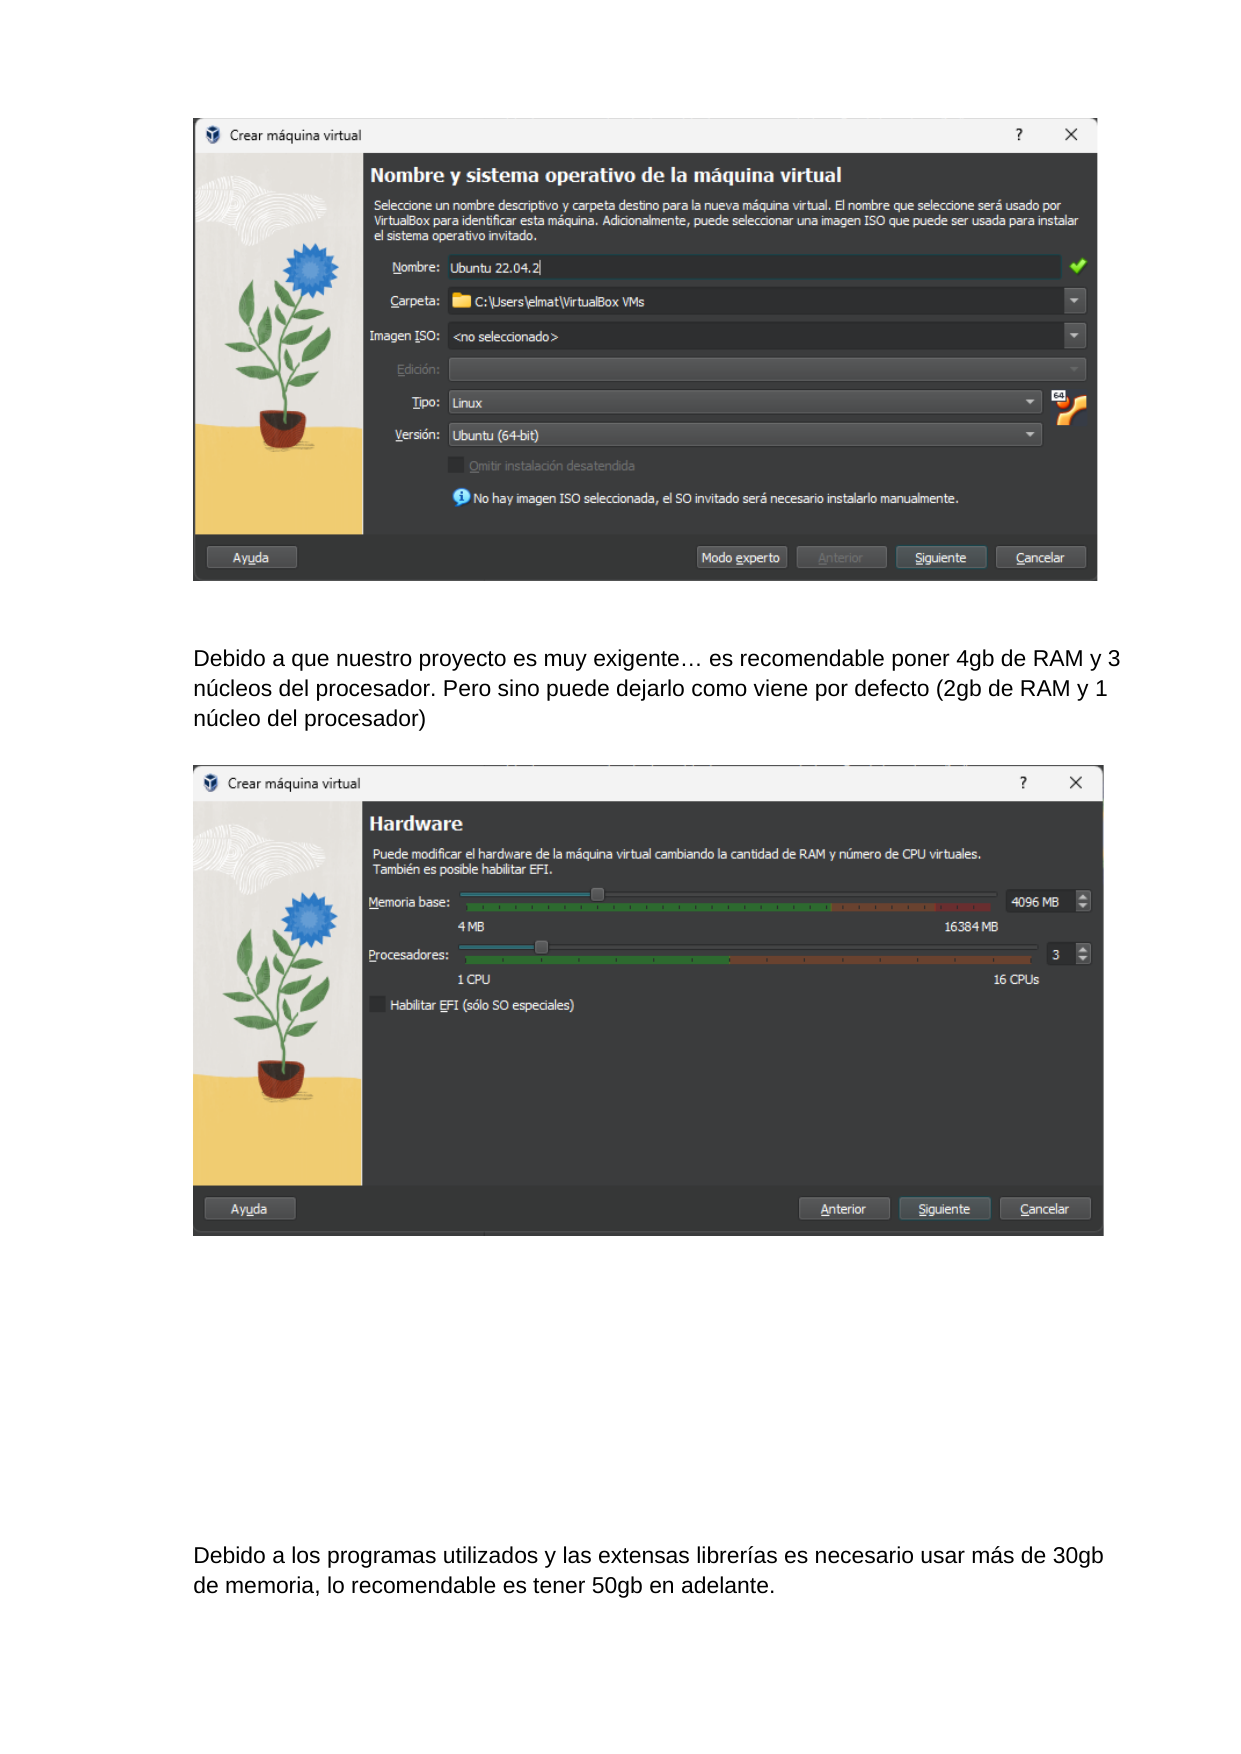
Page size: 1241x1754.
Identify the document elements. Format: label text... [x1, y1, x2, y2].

text Debido a que nuestro proyecto es muy exigente… es recomendable poner 4gb de RAM y 3 núcleos del procesador. Pero sino puede dejarlo como viene por defecto (2gb de RAM y 1 núcleo del procesador) [193, 644, 1122, 731]
text Debido a los programas utilizados y las extensas librerías es necesario usar más de 30gb de memoria, lo recomendable es tener 50gb en adelante. [193, 1542, 1122, 1598]
picture [193, 118, 1098, 581]
picture [193, 765, 1104, 1236]
